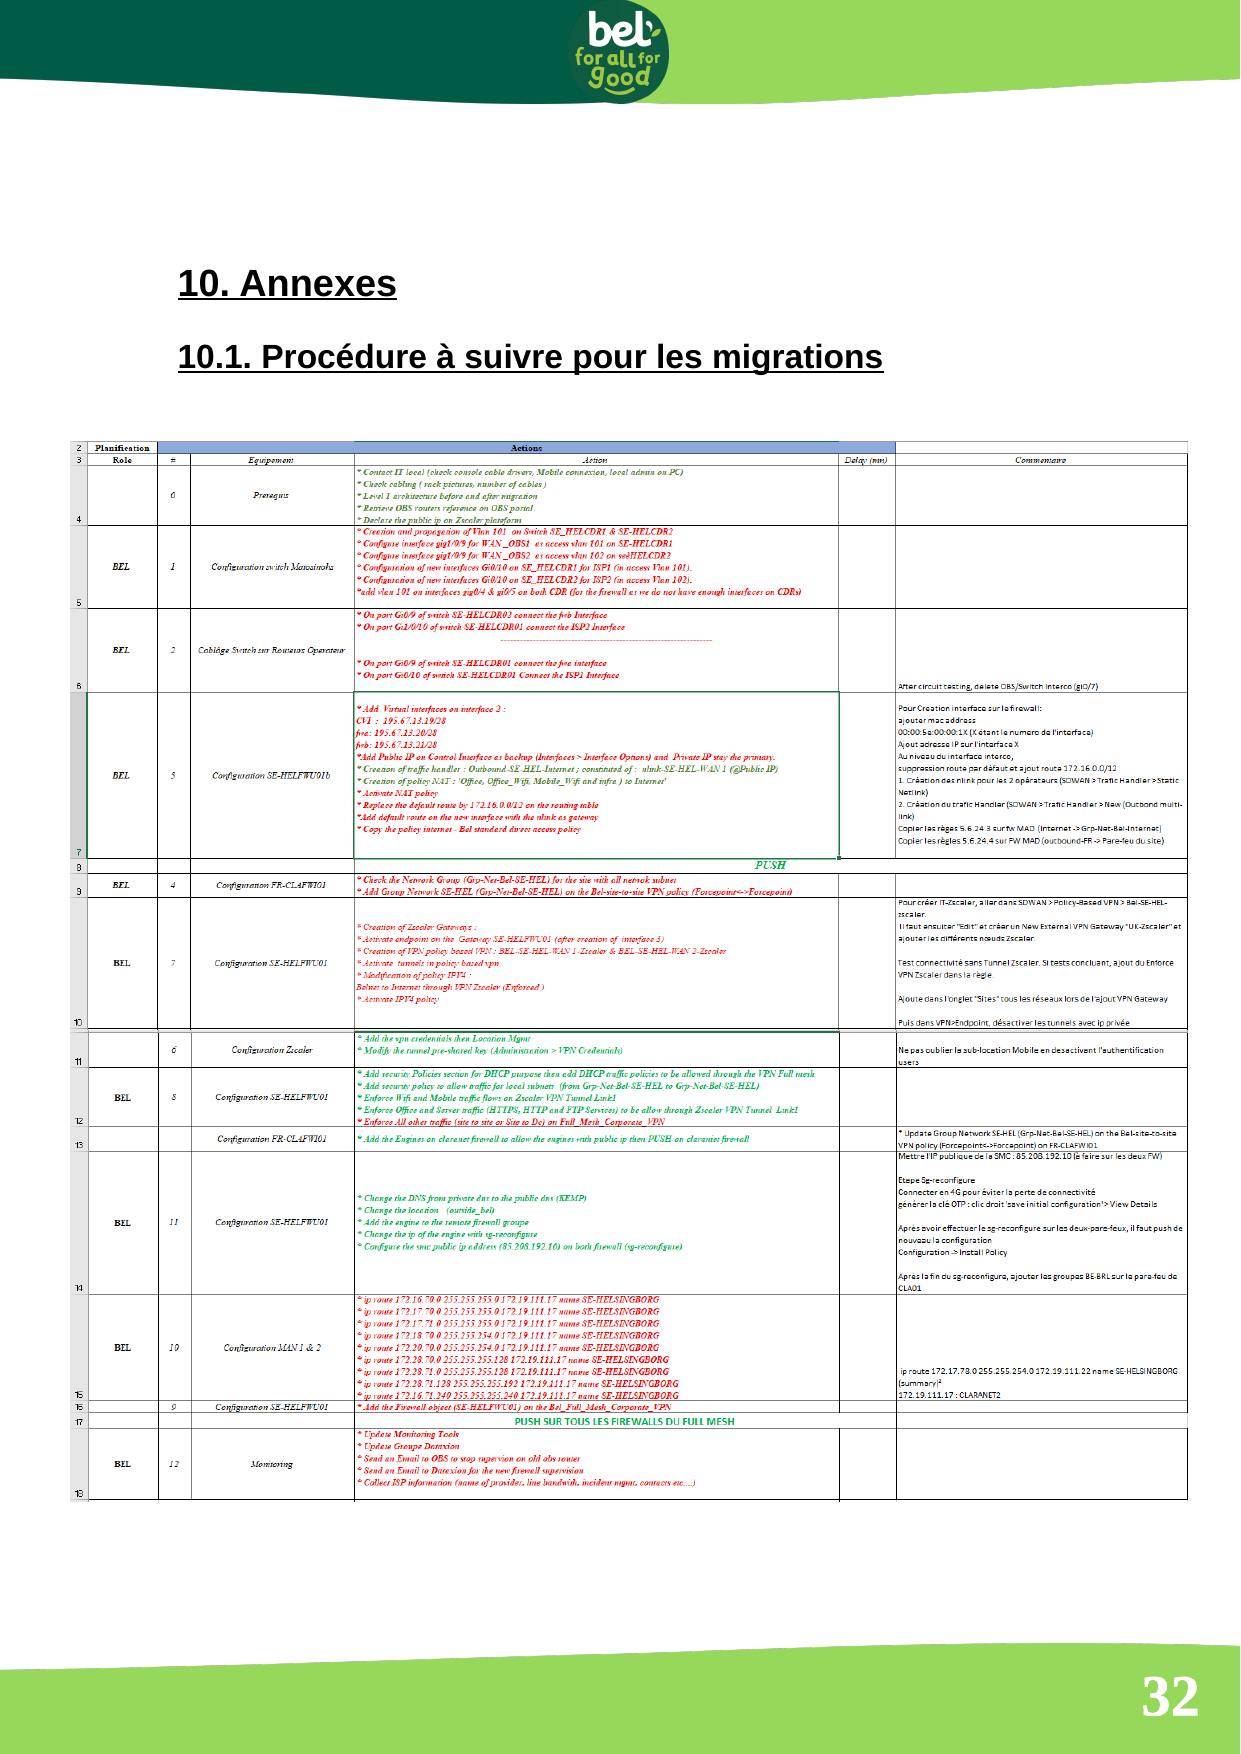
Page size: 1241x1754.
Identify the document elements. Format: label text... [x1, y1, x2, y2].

picture [0, 0, 1240, 104]
subtitle 10.1. Procédure à suivre pour les migrations [177, 337, 1181, 376]
subtitle 10. Annexes [177, 260, 1181, 304]
picture [70, 441, 1188, 1502]
picture [0, 1643, 1241, 1754]
